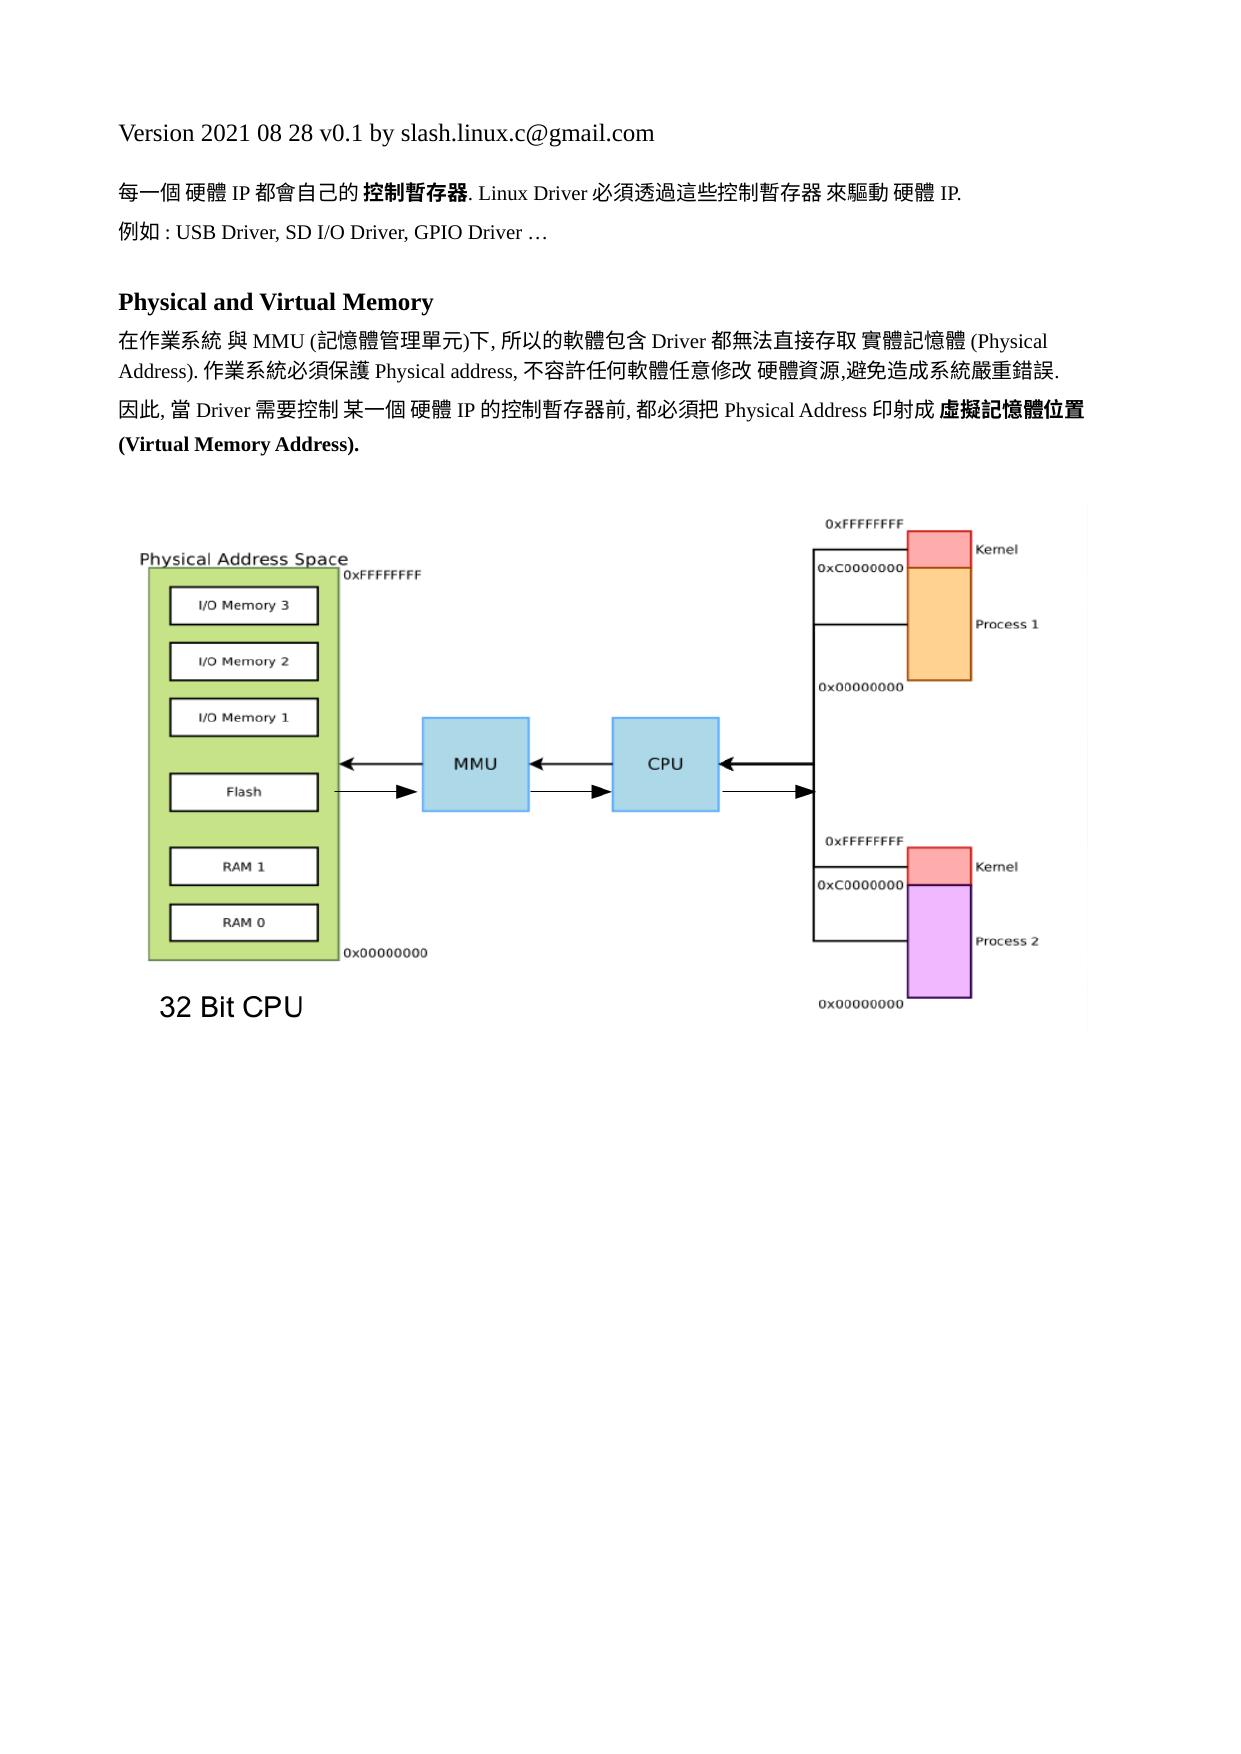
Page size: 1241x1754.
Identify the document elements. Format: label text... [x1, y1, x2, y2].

picture [118, 504, 1088, 1032]
subtitle 每一個 硬體 IP 都會自己的 控制暫存器. Linux Driver 必須透過這些控制暫存器 來驅動 硬體 IP. [118, 176, 1122, 207]
text 因此, 當 Driver 需要控制 某一個 硬體 IP 的控制暫存器前, 都必須把 Physical Address 印射成 虛擬記憶體位置 [118, 393, 1122, 423]
text (Virtual Memory Address). [118, 432, 1122, 456]
text 例如 : USB Driver, SD I/O Driver, GPIO Driver … [118, 215, 1122, 245]
text Physical and Virtual Memory [118, 287, 1122, 316]
text 在作業系統 與 MMU (記憶體管理單元)下, 所以的軟體包含 Driver 都無法直接存取 實體記憶體 (Physical Address). 作業系統必須保護Physical address, 不容許任何軟體任意修改 硬體資源,避免造成系統嚴重錯誤. [118, 324, 1122, 384]
